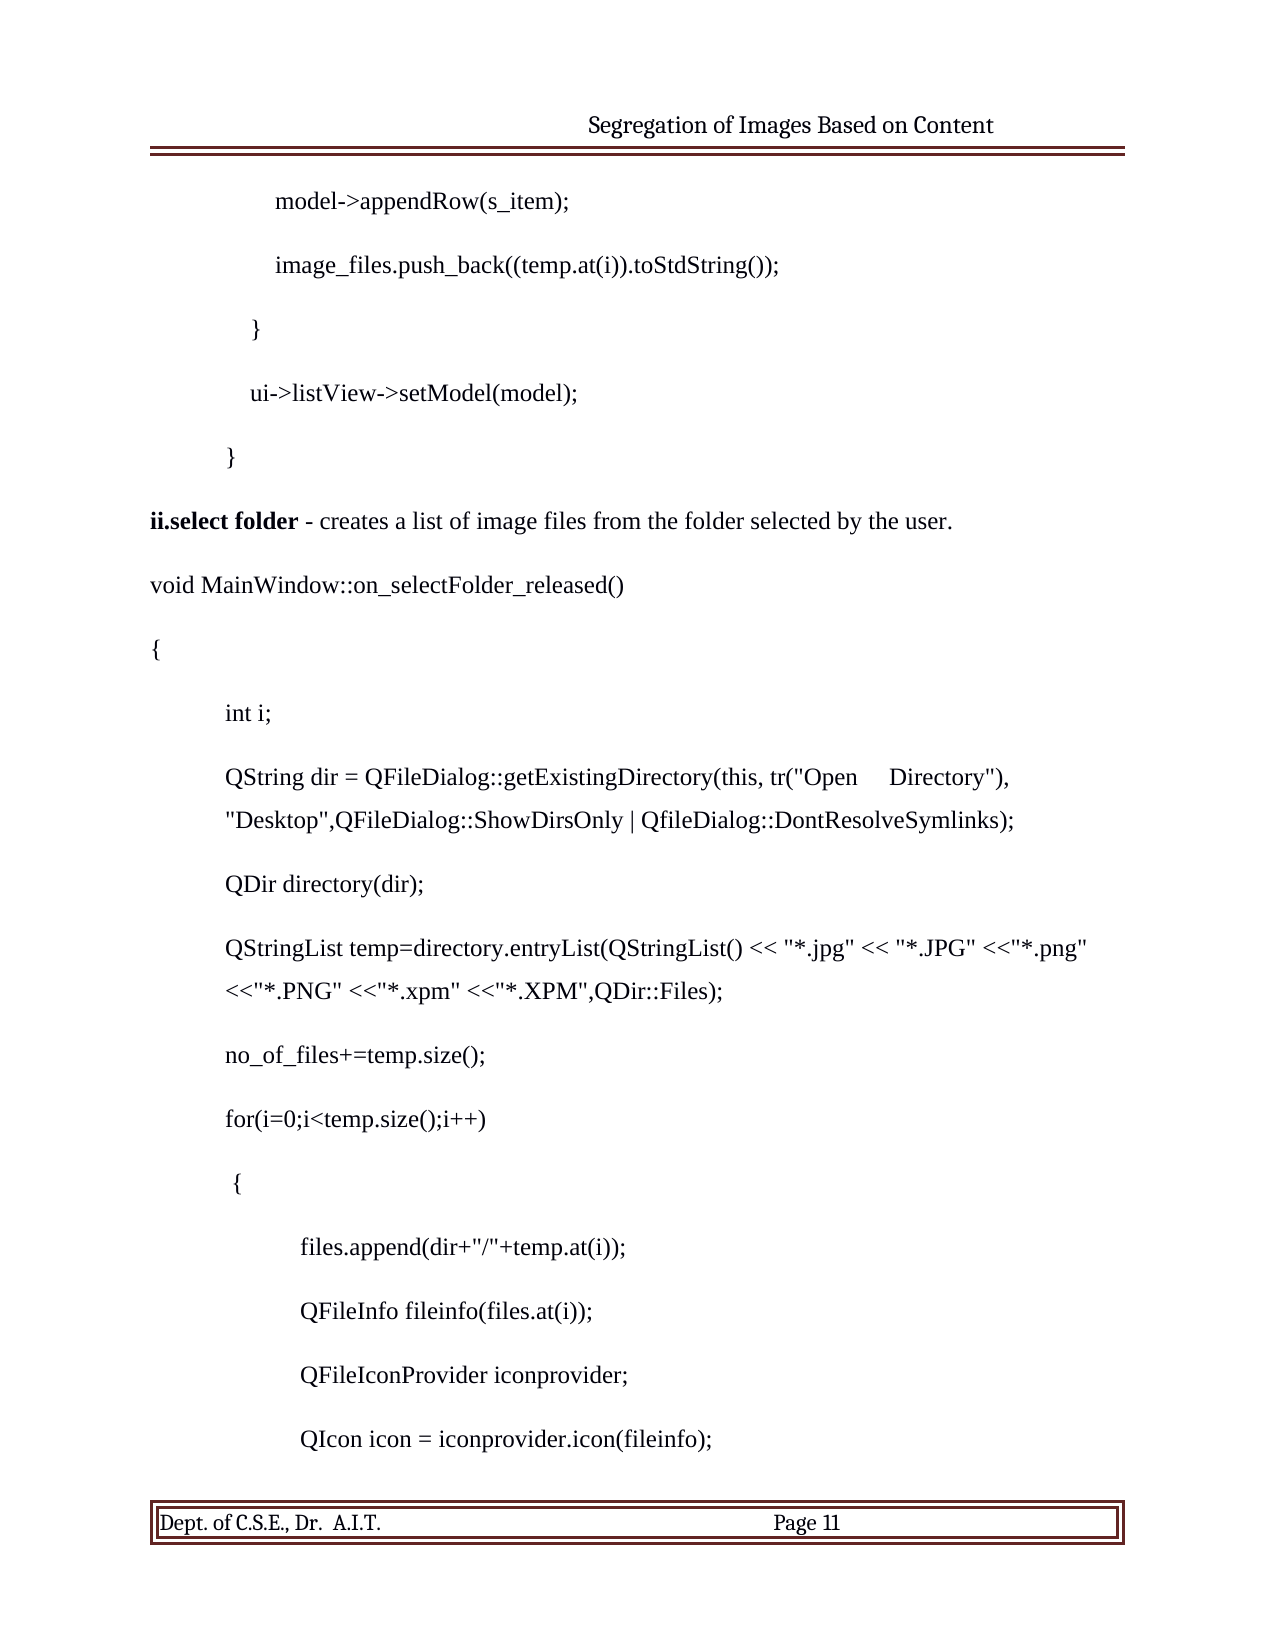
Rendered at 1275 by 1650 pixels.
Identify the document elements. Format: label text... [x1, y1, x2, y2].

text { [225, 1168, 1125, 1197]
text QString dir = QFileDialog::getExistingDirectory(this, tr("Open Directory"), "Desktop",QFileDialog::ShowDirsOnly | QfileDialog::DontResolveSymlinks); [150, 762, 1125, 834]
text files.append(dir+"/"+temp.at(i)); [225, 1232, 1125, 1261]
text { [150, 634, 1125, 663]
text for(i=0;i<temp.size();i++) [225, 1104, 1125, 1133]
text } [225, 314, 1125, 343]
text QIcon icon = iconprovider.icon(fileinfo); [225, 1424, 1125, 1453]
text QStringList temp=directory.entryList(QStringList() << "*.jpg" << "*.JPG" <<"*.png" <<"*.PNG" <<"*.xpm" <<"*.XPM",QDir::Files); [150, 933, 1125, 1005]
text void MainWindow::on_selectFolder_released() [150, 570, 1125, 599]
text ui->listView->setModel(model); [225, 378, 1125, 407]
text image_files.push_back((temp.at(i)).toStdString()); [225, 250, 1125, 279]
text ii.select folder - creates a list of image files from the folder selected by the user. [150, 506, 1125, 535]
text model->appendRow(s_item); [225, 186, 1125, 215]
text QFileIconProvider iconprovider; [225, 1360, 1125, 1389]
text } [225, 442, 1125, 471]
text QDir directory(dir); [150, 869, 1125, 898]
text QFileInfo fileinfo(files.at(i)); [225, 1296, 1125, 1325]
text int i; [150, 698, 1125, 727]
text no_of_files+=temp.size(); [225, 1040, 1125, 1069]
